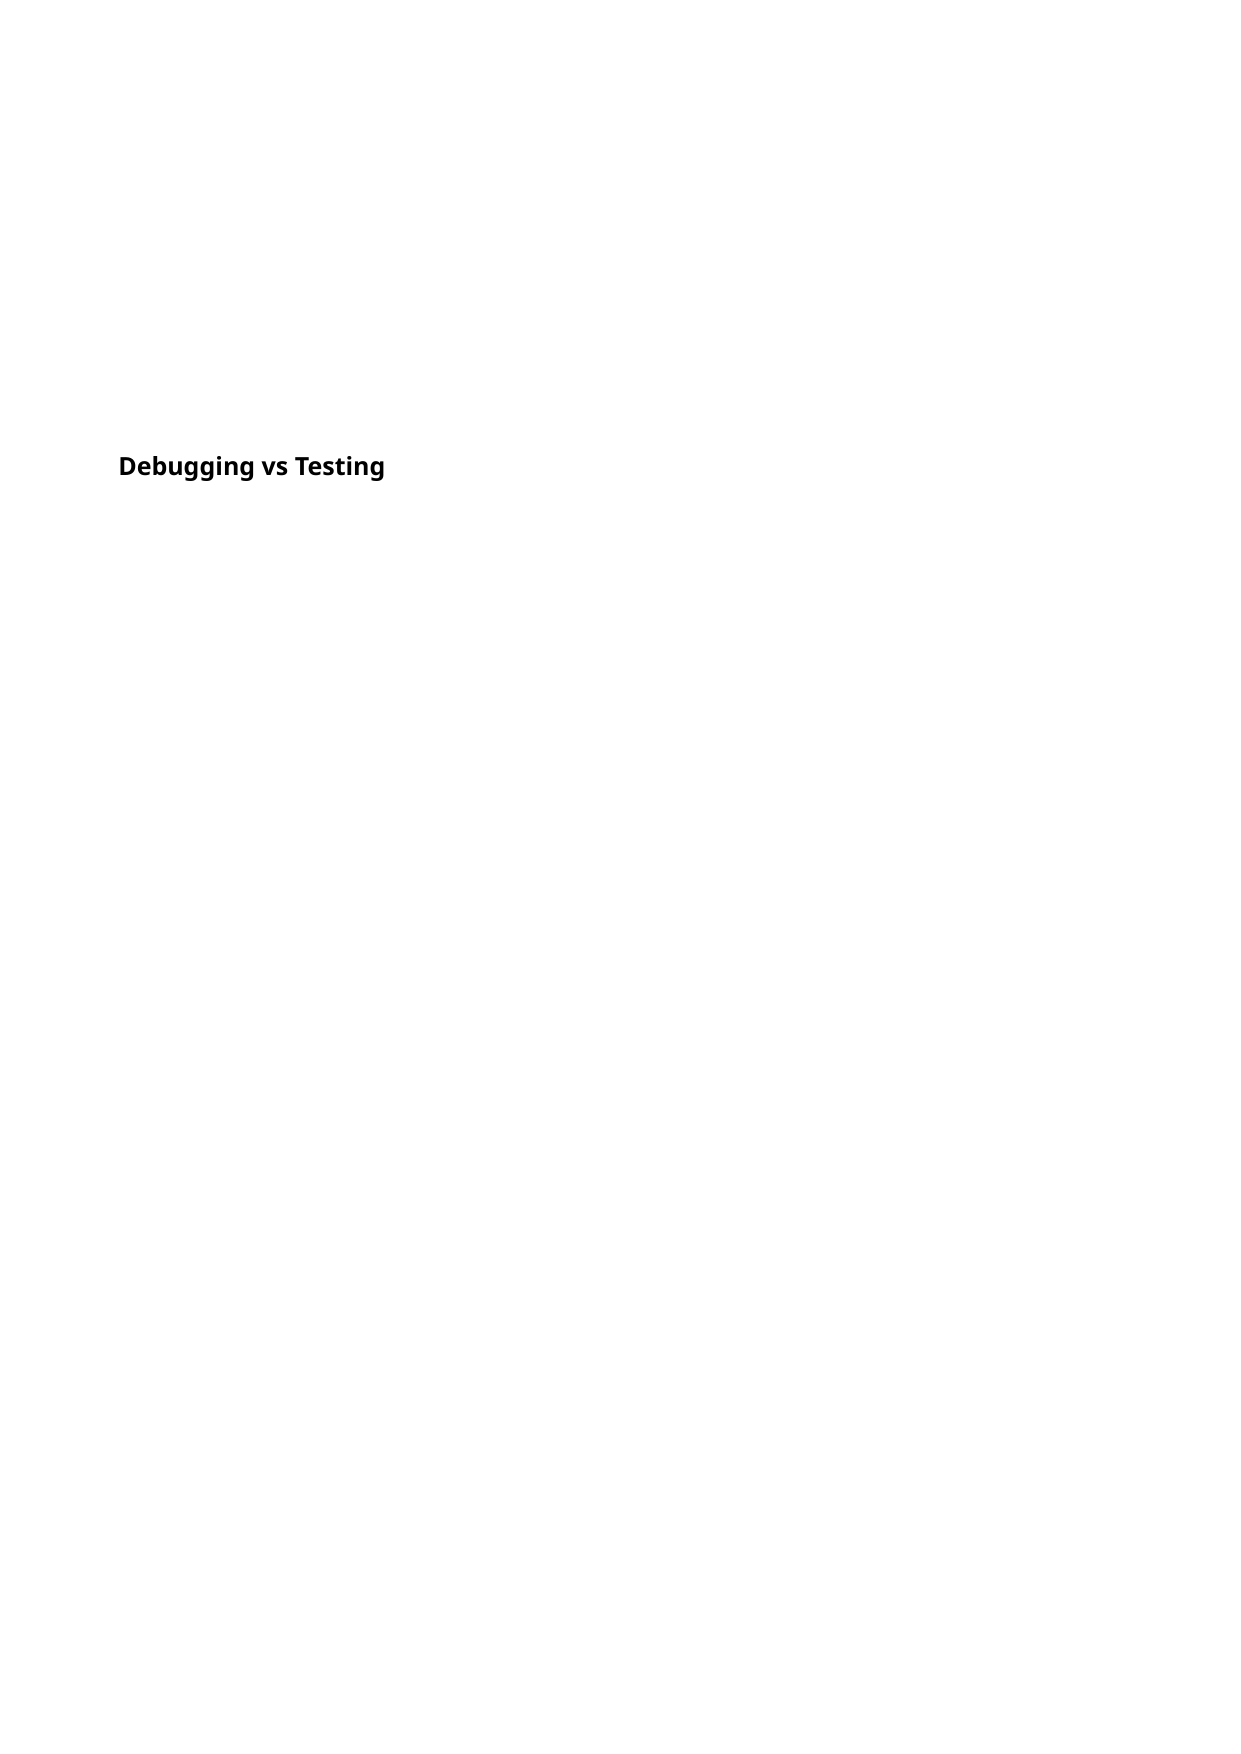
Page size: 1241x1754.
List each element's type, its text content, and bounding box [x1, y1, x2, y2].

text Debugging vs Testing [118, 449, 1122, 483]
